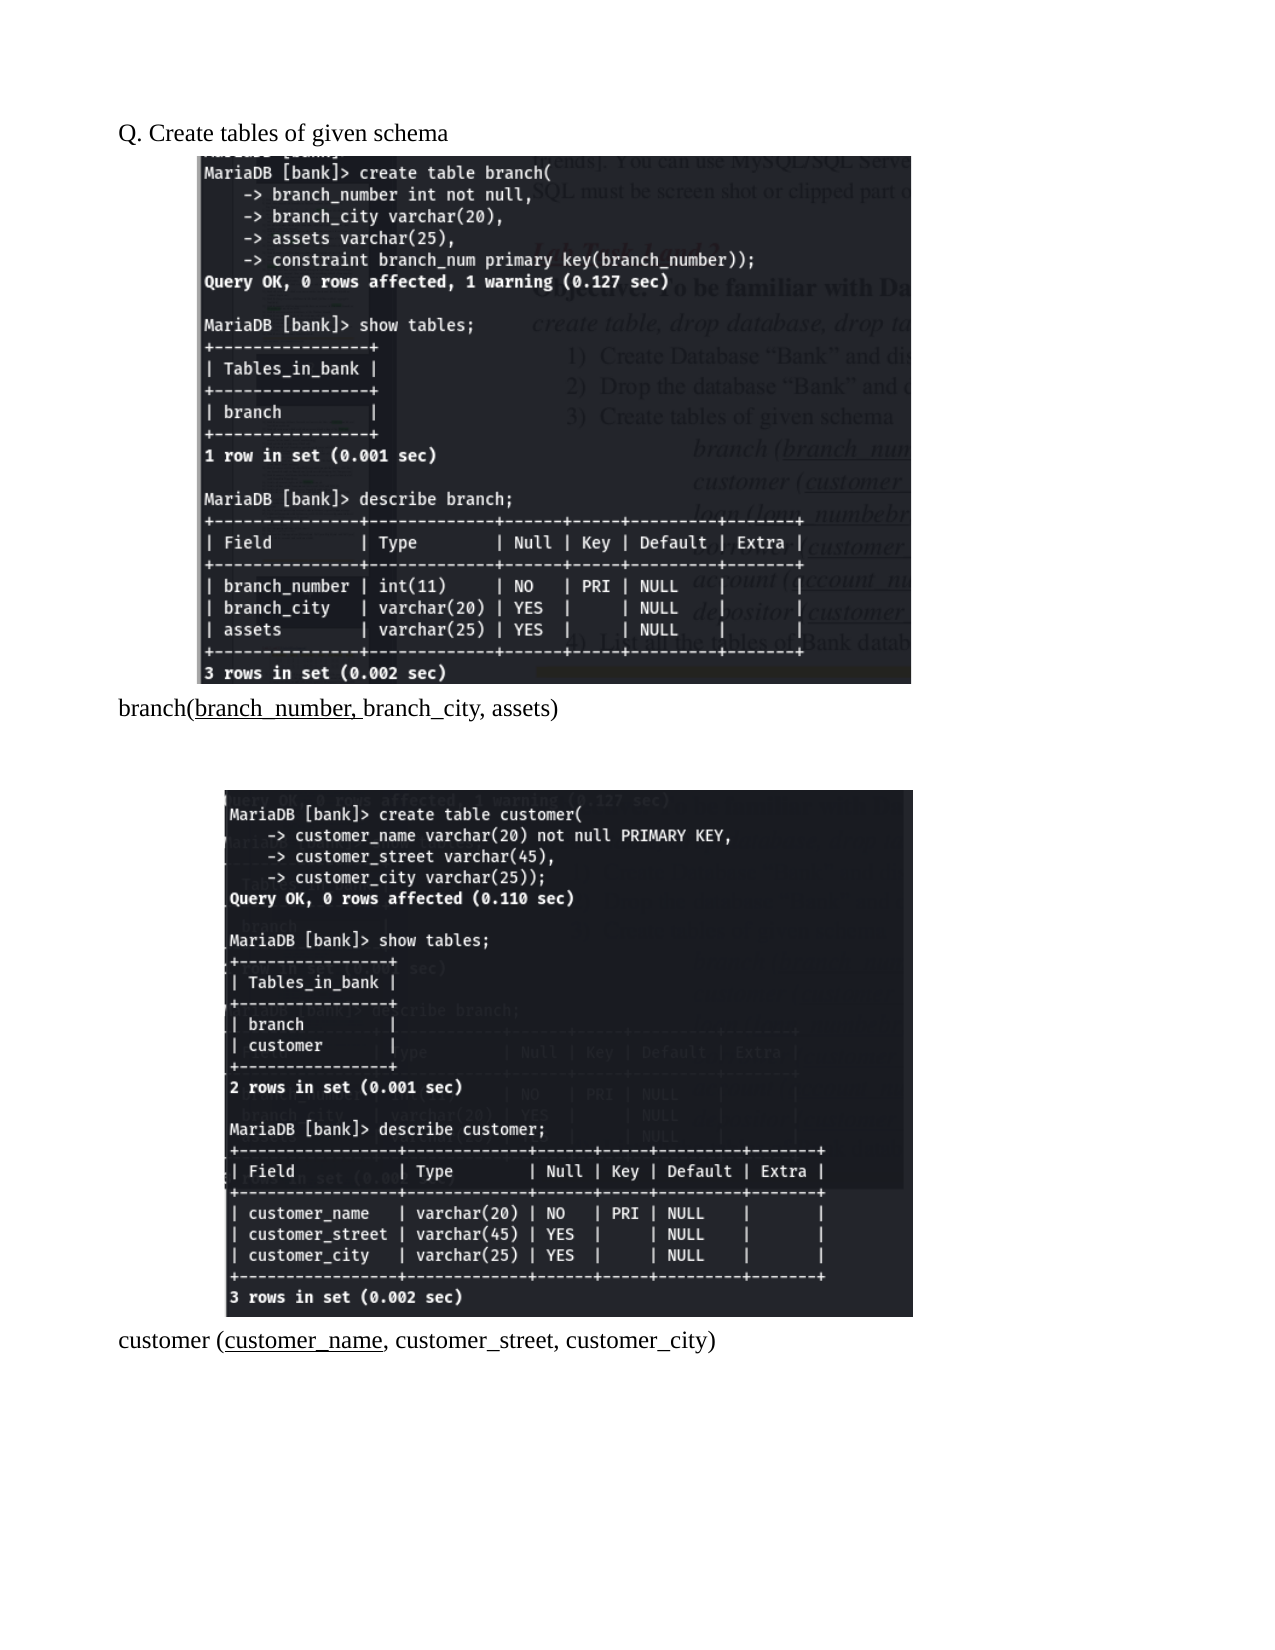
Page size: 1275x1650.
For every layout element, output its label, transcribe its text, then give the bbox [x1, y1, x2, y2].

picture [224, 790, 913, 1317]
text customer (customer_name, customer_street, customer_city) [118, 1326, 1157, 1354]
picture [196, 156, 912, 684]
text Q. Create tables of given schema [118, 118, 1157, 147]
text branch(branch_number, branch_city, assets) [118, 693, 1157, 722]
